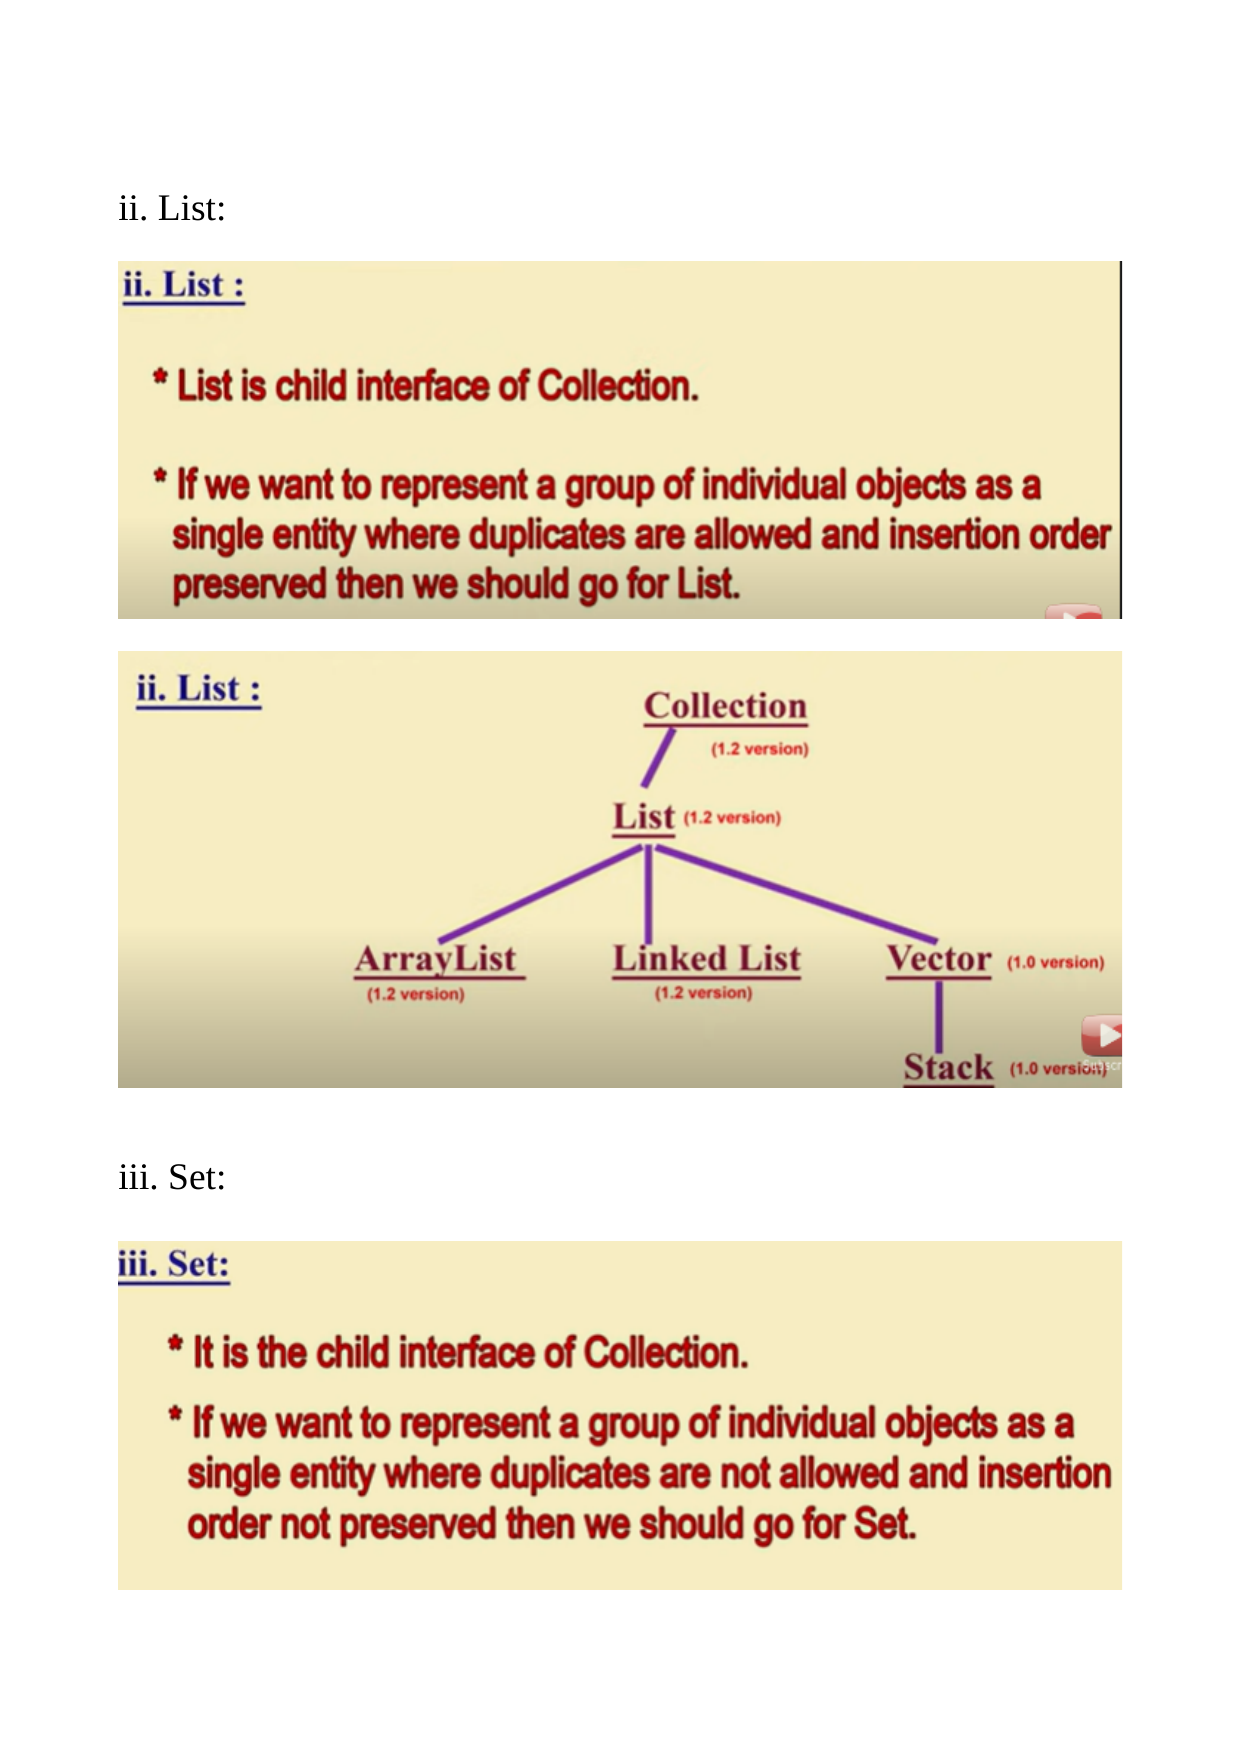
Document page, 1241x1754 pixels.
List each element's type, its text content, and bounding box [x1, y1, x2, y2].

text iii. Set: [118, 1155, 1122, 1198]
picture [118, 261, 1123, 619]
text ii. List: [118, 185, 1122, 228]
picture [118, 1241, 1123, 1590]
picture [118, 651, 1123, 1088]
